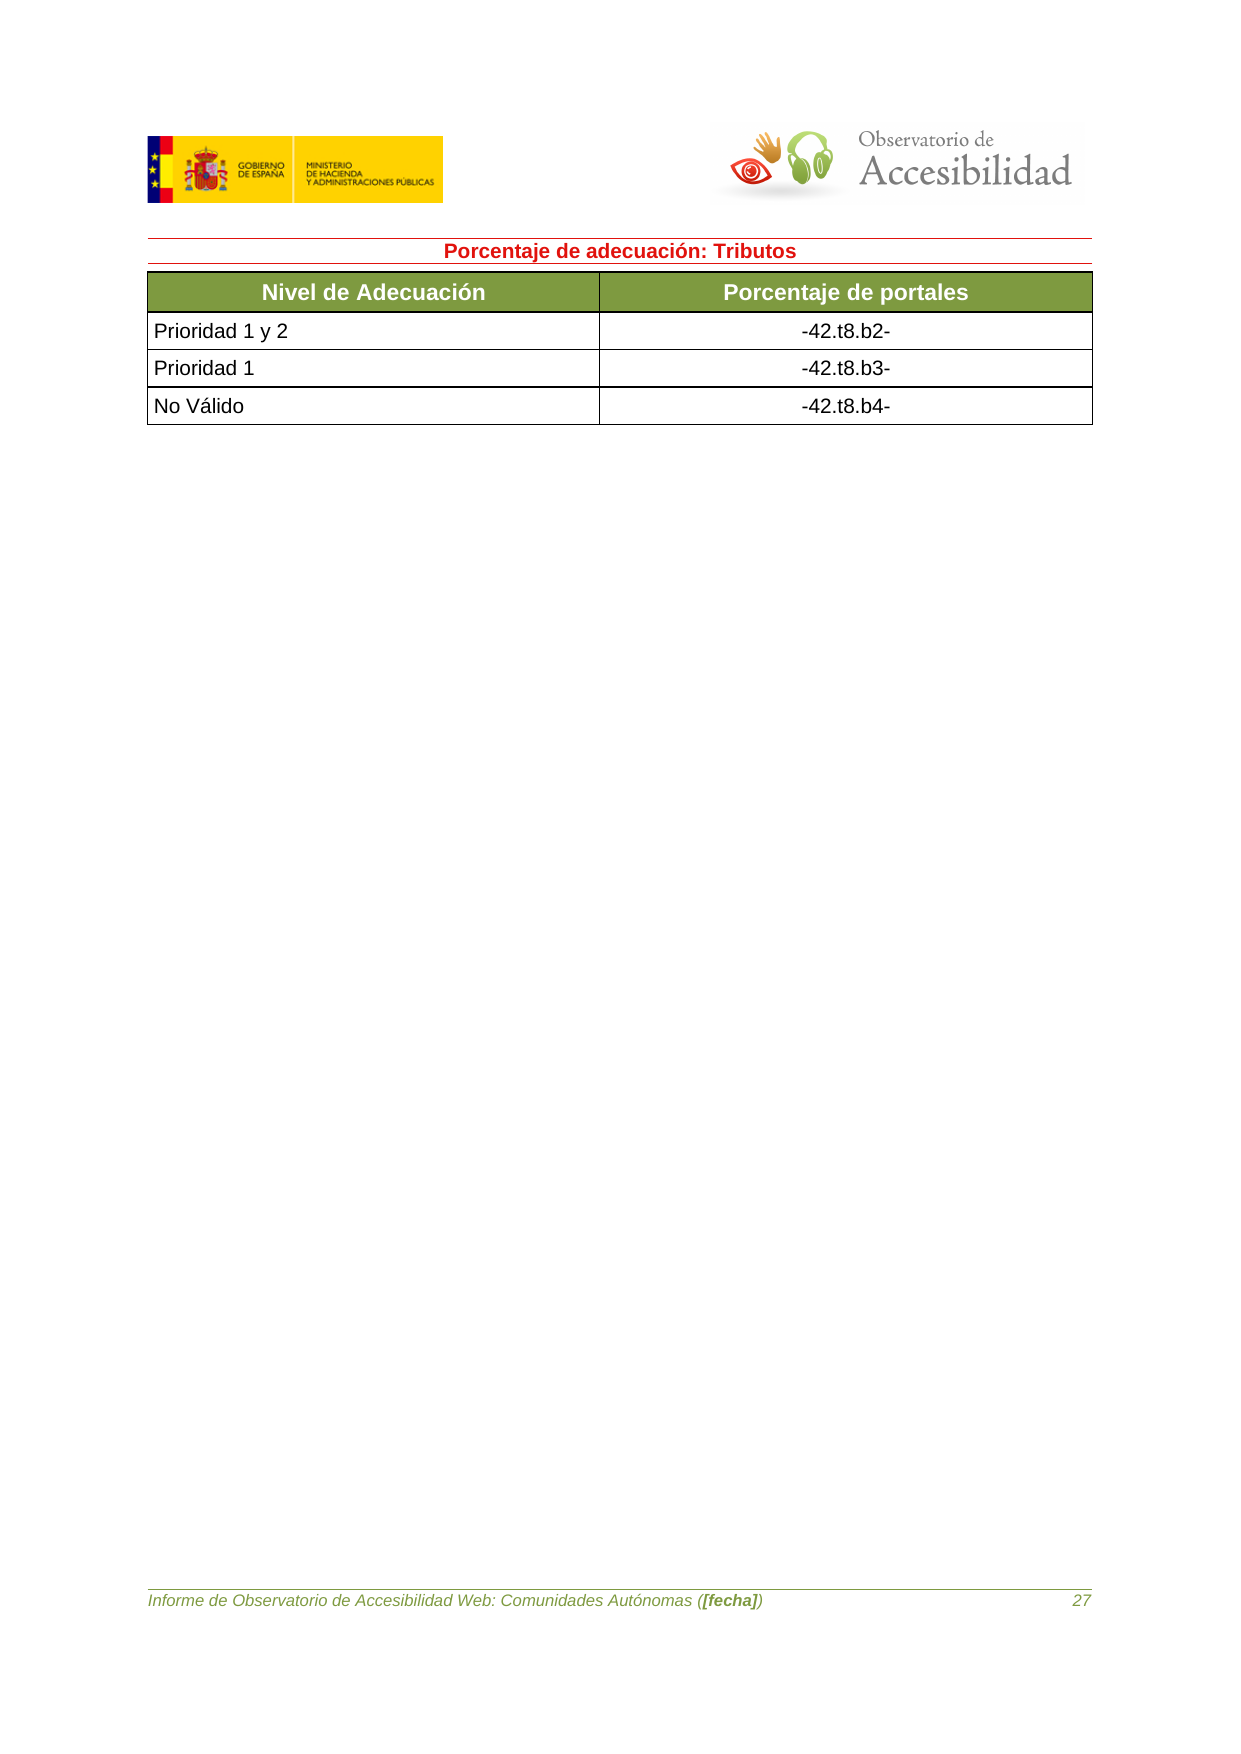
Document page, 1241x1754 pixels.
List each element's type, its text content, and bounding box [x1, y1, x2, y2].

table_cell No Válido [148, 388, 599, 424]
table_cell -42.t8.b2- [600, 313, 1092, 349]
picture [710, 122, 1086, 205]
table_cell -42.t8.b4- [600, 388, 1092, 424]
table_cell Prioridad 1 y 2 [148, 313, 599, 349]
table_cell Prioridad 1 [148, 350, 599, 386]
text Porcentaje de adecuación: Tributos [148, 239, 1092, 263]
table_header Nivel de Adecuación [148, 273, 599, 311]
picture [147, 136, 443, 203]
table_cell -42.t8.b3- [600, 350, 1092, 386]
table_header Porcentaje de portales [600, 273, 1092, 311]
